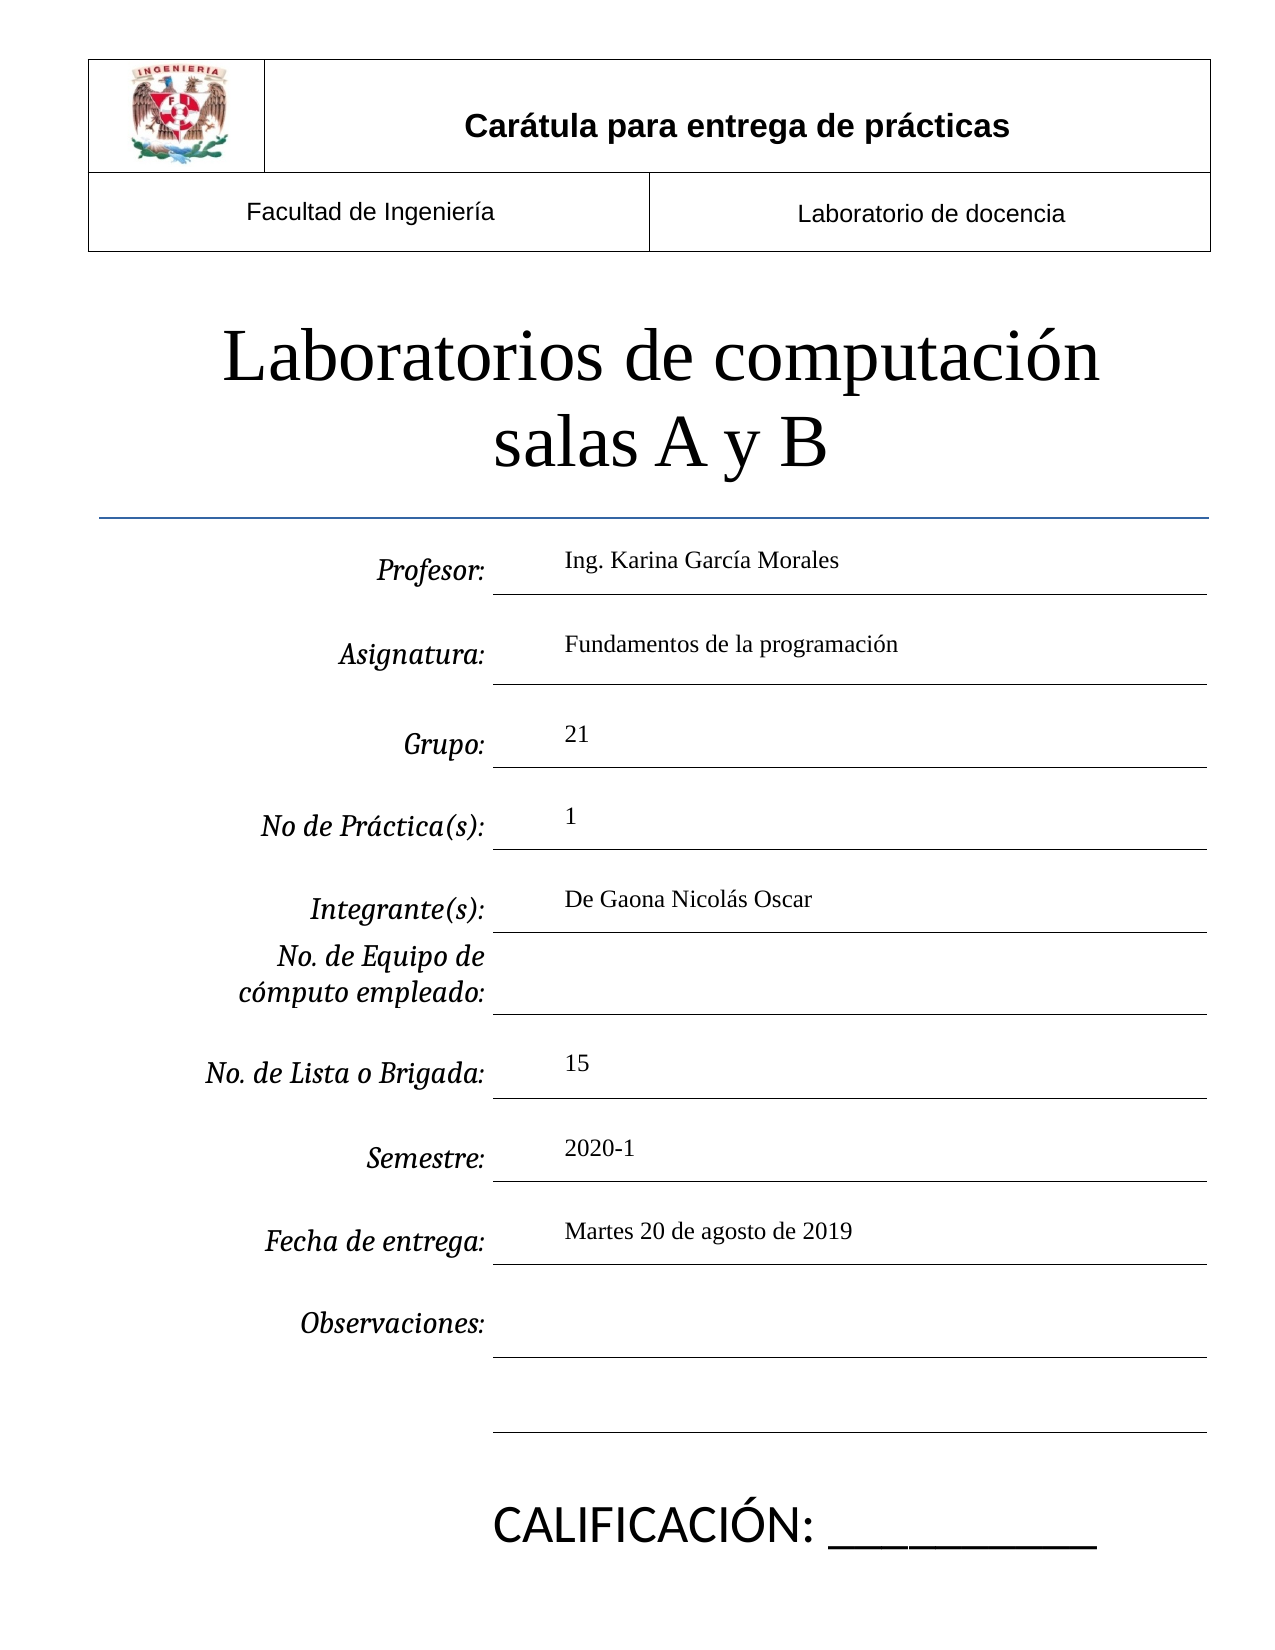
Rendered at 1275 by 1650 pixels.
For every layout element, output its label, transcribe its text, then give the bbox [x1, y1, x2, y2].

table_cell Asignatura: [118, 594, 493, 684]
table_cell Grupo: [118, 684, 493, 766]
text CALIFICACIÓN: __________ [118, 1489, 1205, 1556]
table_header Profesor: [118, 519, 493, 594]
table_cell Fundamentos de la programación [493, 595, 1207, 684]
table_cell Fecha de entrega: [118, 1181, 493, 1263]
table_header [493, 511, 1207, 517]
table_cell [493, 933, 1207, 1013]
text salas A y B [118, 396, 1205, 482]
table_cell Martes 20 de agosto de 2019 [493, 1182, 1207, 1263]
table_cell Facultad de Ingeniería [89, 173, 649, 251]
table_header Carátula para entrega de prácticas [265, 60, 1210, 172]
table_cell No de Práctica(s): [118, 766, 493, 849]
table_cell De Gaona Nicolás Oscar [493, 850, 1207, 932]
table_cell No. de Lista o Brigada: [118, 1014, 493, 1098]
table_cell 15 [493, 1015, 1207, 1098]
table_cell [493, 1358, 1207, 1432]
table_header [118, 511, 493, 517]
table_cell Laboratorio de docencia [650, 173, 1210, 251]
table_cell [118, 1357, 493, 1432]
table_cell 21 [493, 685, 1207, 766]
table_cell 1 [493, 768, 1207, 849]
table_cell No. de Equipo de cómputo empleado: [118, 932, 493, 1013]
table_header [89, 60, 264, 172]
table_cell Integrante(s): [118, 849, 493, 932]
table_cell Observaciones: [118, 1264, 493, 1357]
table_cell [493, 1265, 1207, 1357]
table_header Ing. Karina García Morales [493, 519, 1207, 594]
table_cell 2020-1 [493, 1099, 1207, 1181]
text Laboratorios de computación [118, 310, 1205, 396]
table_cell Semestre: [118, 1098, 493, 1181]
